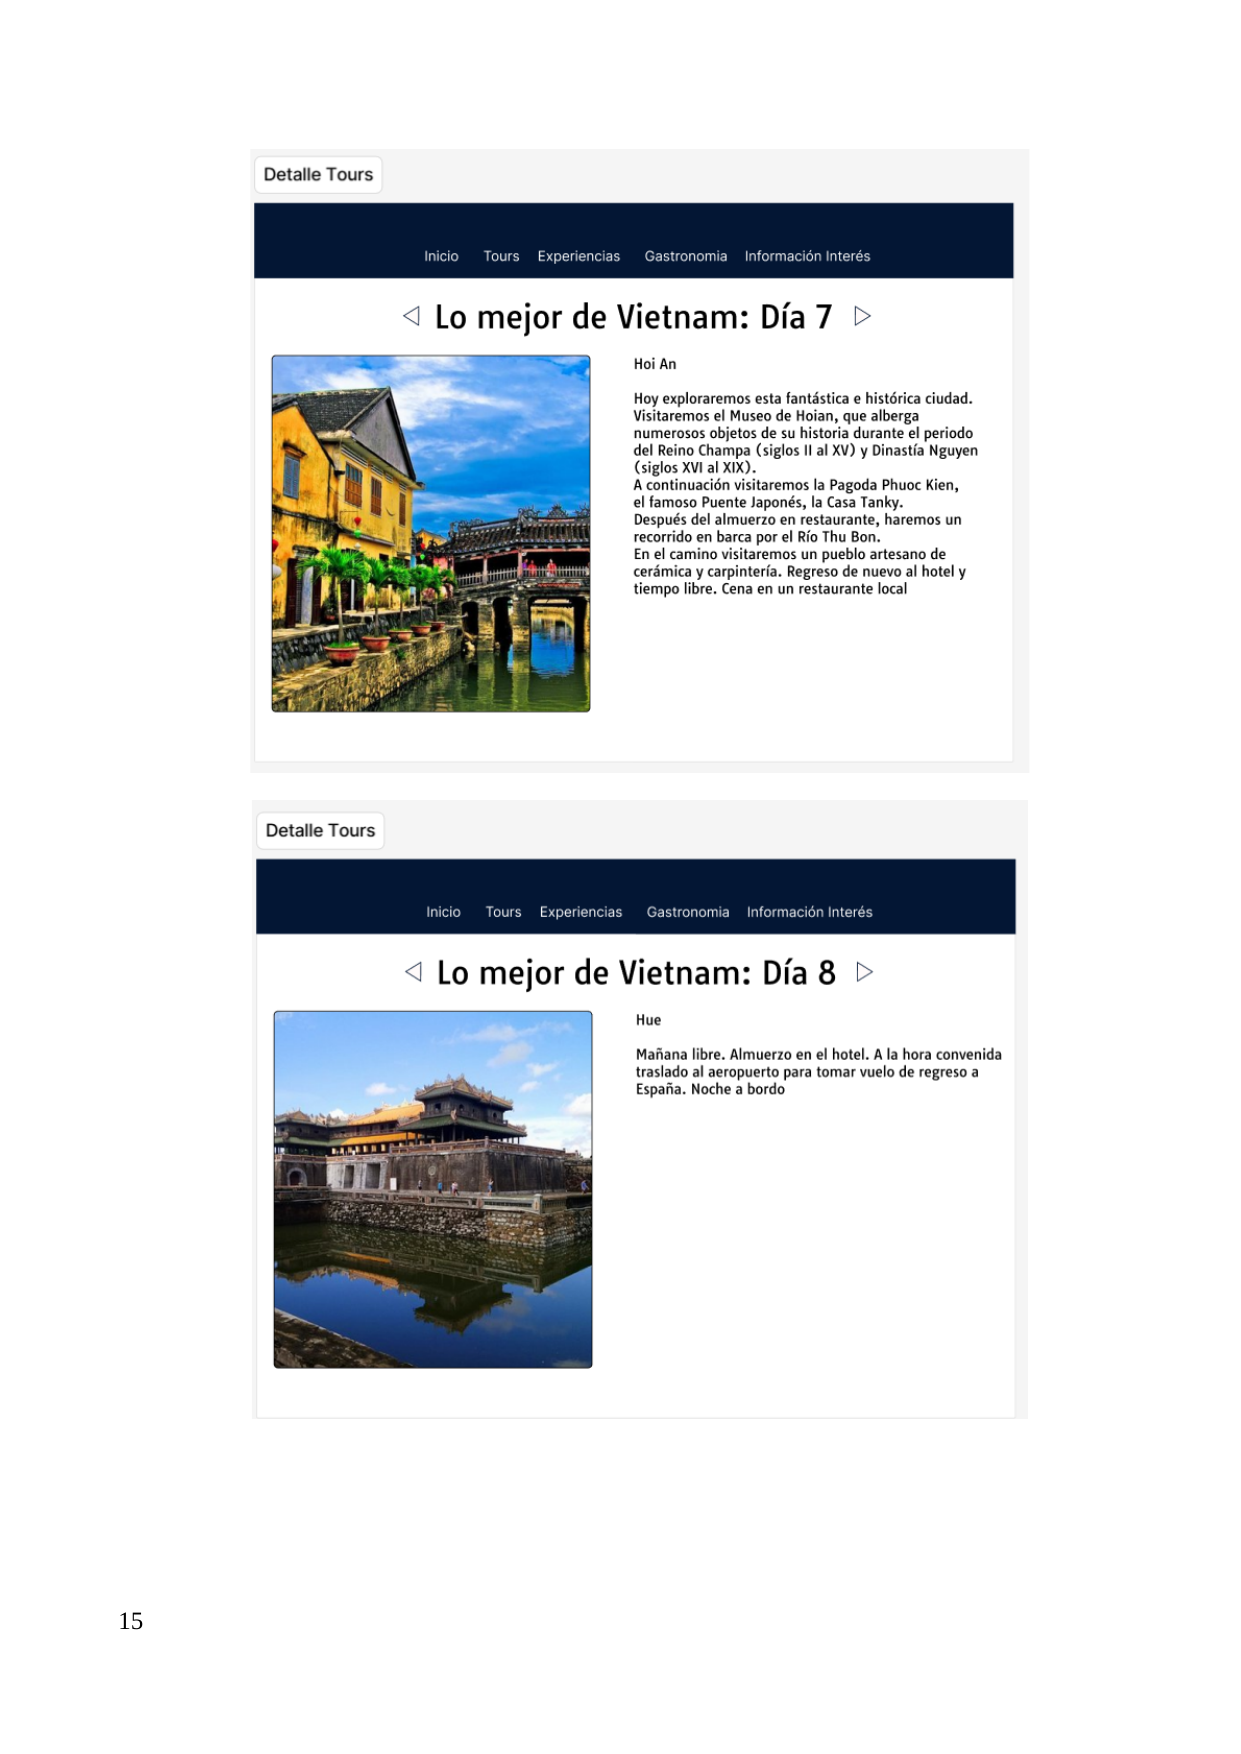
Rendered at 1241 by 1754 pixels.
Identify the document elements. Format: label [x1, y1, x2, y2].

picture [251, 800, 1028, 1419]
picture [250, 149, 1030, 773]
